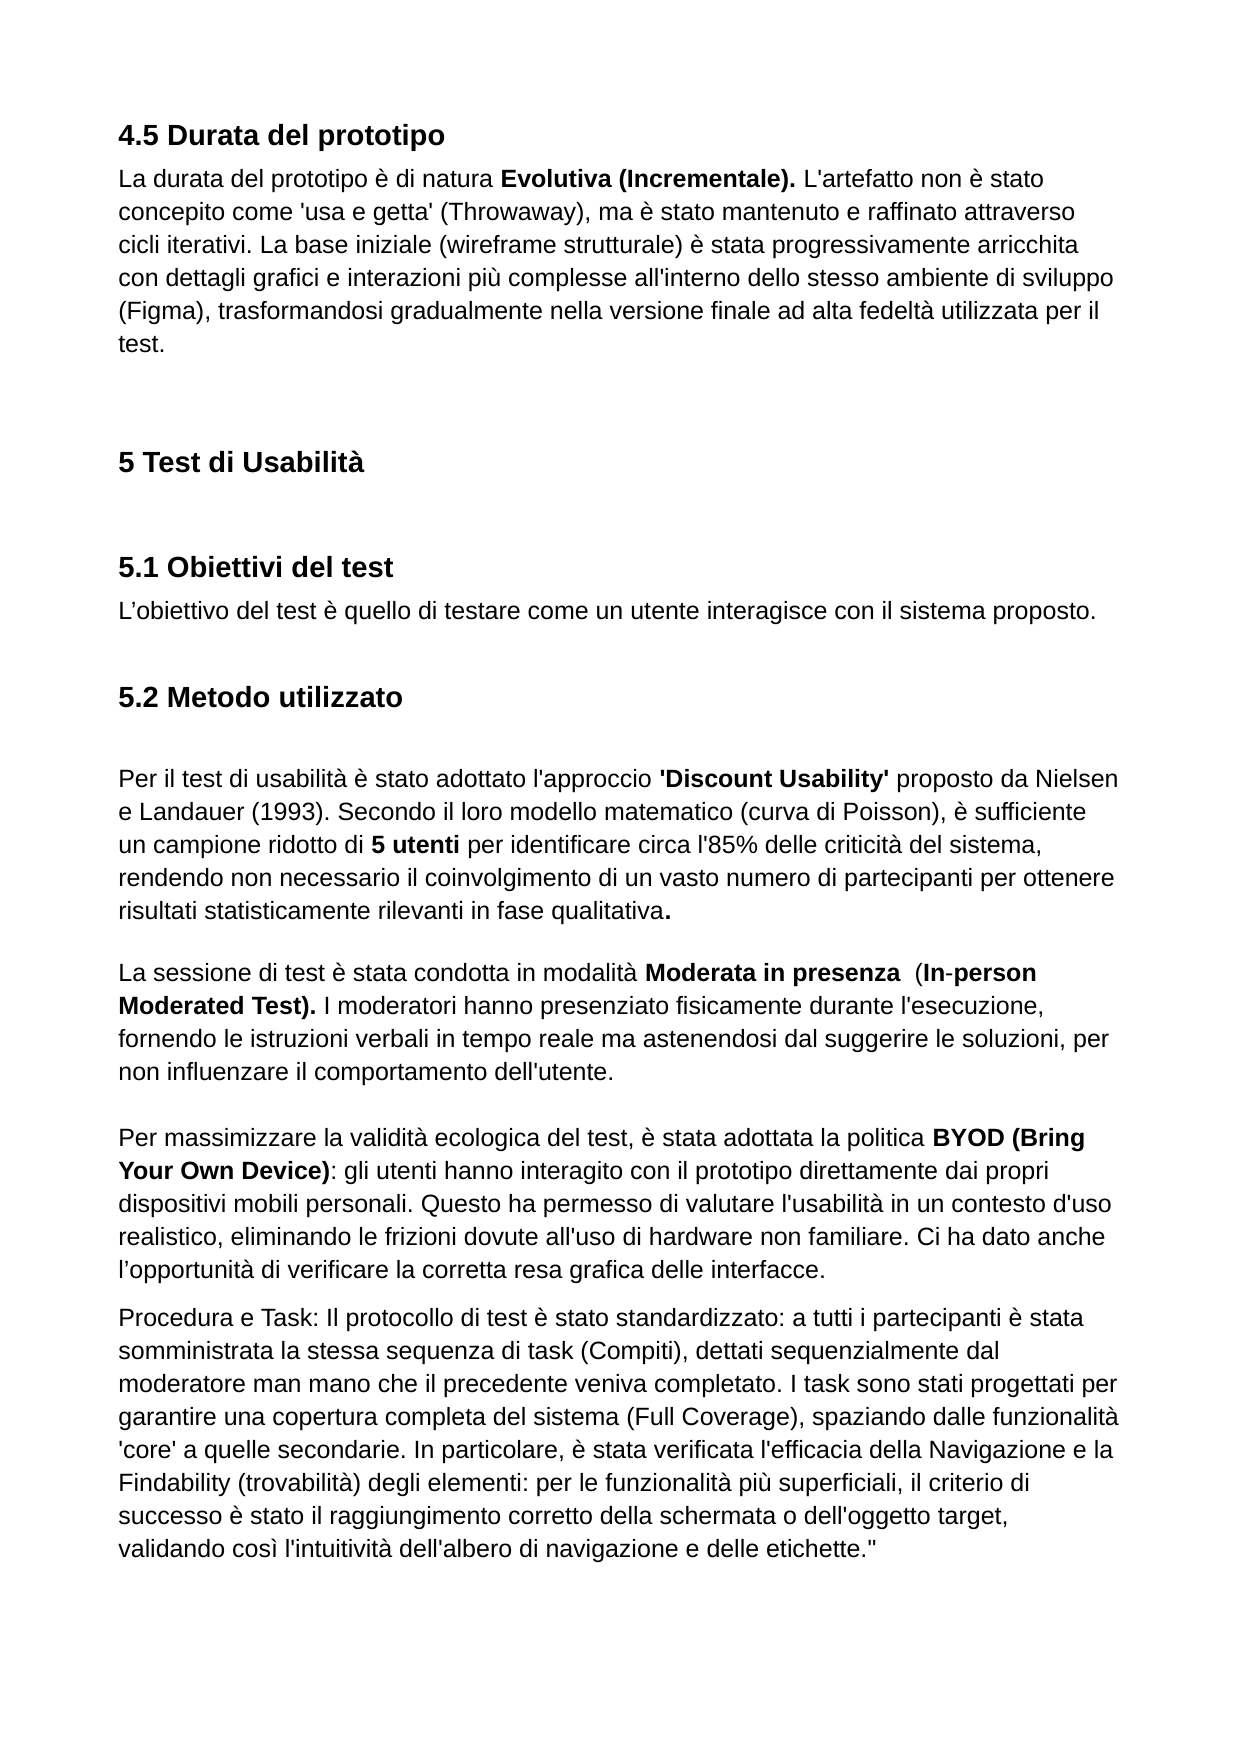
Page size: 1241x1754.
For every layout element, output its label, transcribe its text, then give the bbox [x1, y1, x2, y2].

subtitle 4.5 Durata del prototipo [118, 118, 1122, 152]
text La sessione di test è stata condotta in modalità Moderata in presenza (In-person Moderated Test). I moderatori hanno presenziato fisicamente durante l'esecuzione, fornendo le istruzioni verbali in tempo reale ma astenendosi dal suggerire le soluzioni, per non influenzare il comportamento dell'utente. [118, 958, 1122, 1086]
subtitle 5.1 Obiettivi del test [118, 550, 1122, 584]
text Per massimizzare la validità ecologica del test, è stata adottata la politica BYOD (Bring Your Own Device): gli utenti hanno interagito con il prototipo direttamente dai propri dispositivi mobili personali. Questo ha permesso di valutare l'usabilità in un contesto d'uso realistico, eliminando le frizioni dovute all'uso di hardware non familiare. Ci ha dato anche l’opportunità di verificare la corretta resa grafica delle interfacce. [118, 1123, 1122, 1284]
text La durata del prototipo è di natura Evolutiva (Incrementale). L'artefatto non è stato concepito come 'usa e getta' (Throwaway), ma è stato mantenuto e raffinato attraverso cicli iterativi. La base iniziale (wireframe strutturale) è stata progressivamente arricchita con dettagli grafici e interazioni più complesse all'interno dello stesso ambiente di sviluppo (Figma), trasformandosi gradualmente nella versione finale ad alta fedeltà utilizzata per il test. [118, 164, 1122, 358]
subtitle 5 Test di Usabilità [118, 445, 1122, 479]
text L’obiettivo del test è quello di testare come un utente interagisce con il sistema proposto. [118, 596, 1122, 625]
subtitle 5.2 Metodo utilizzato [118, 680, 1122, 713]
text Per il test di usabilità è stato adottato l'approccio 'Discount Usability' proposto da Nielsen e Landauer (1993). Secondo il loro modello matematico (curva di Poisson), è sufficiente un campione ridotto di 5 utenti per identificare circa l'85% delle criticità del sistema, rendendo non necessario il coinvolgimento di un vasto numero di partecipanti per ottenere risultati statisticamente rilevanti in fase qualitativa. [118, 764, 1122, 925]
text Procedura e Task: Il protocollo di test è stato standardizzato: a tutti i partecipanti è stata somministrata la stessa sequenza di task (Compiti), dettati sequenzialmente dal moderatore man mano che il precedente veniva completato. I task sono stati progettati per garantire una copertura completa del sistema (Full Coverage), spaziando dalle funzionalità 'core' a quelle secondarie. In particolare, è stata verificata l'efficacia della Navigazione e la Findability (trovabilità) degli elementi: per le funzionalità più superficiali, il criterio di successo è stato il raggiungimento corretto della schermata o dell'oggetto target, validando così l'intuitività dell'albero di navigazione e delle etichette." [118, 1303, 1122, 1563]
